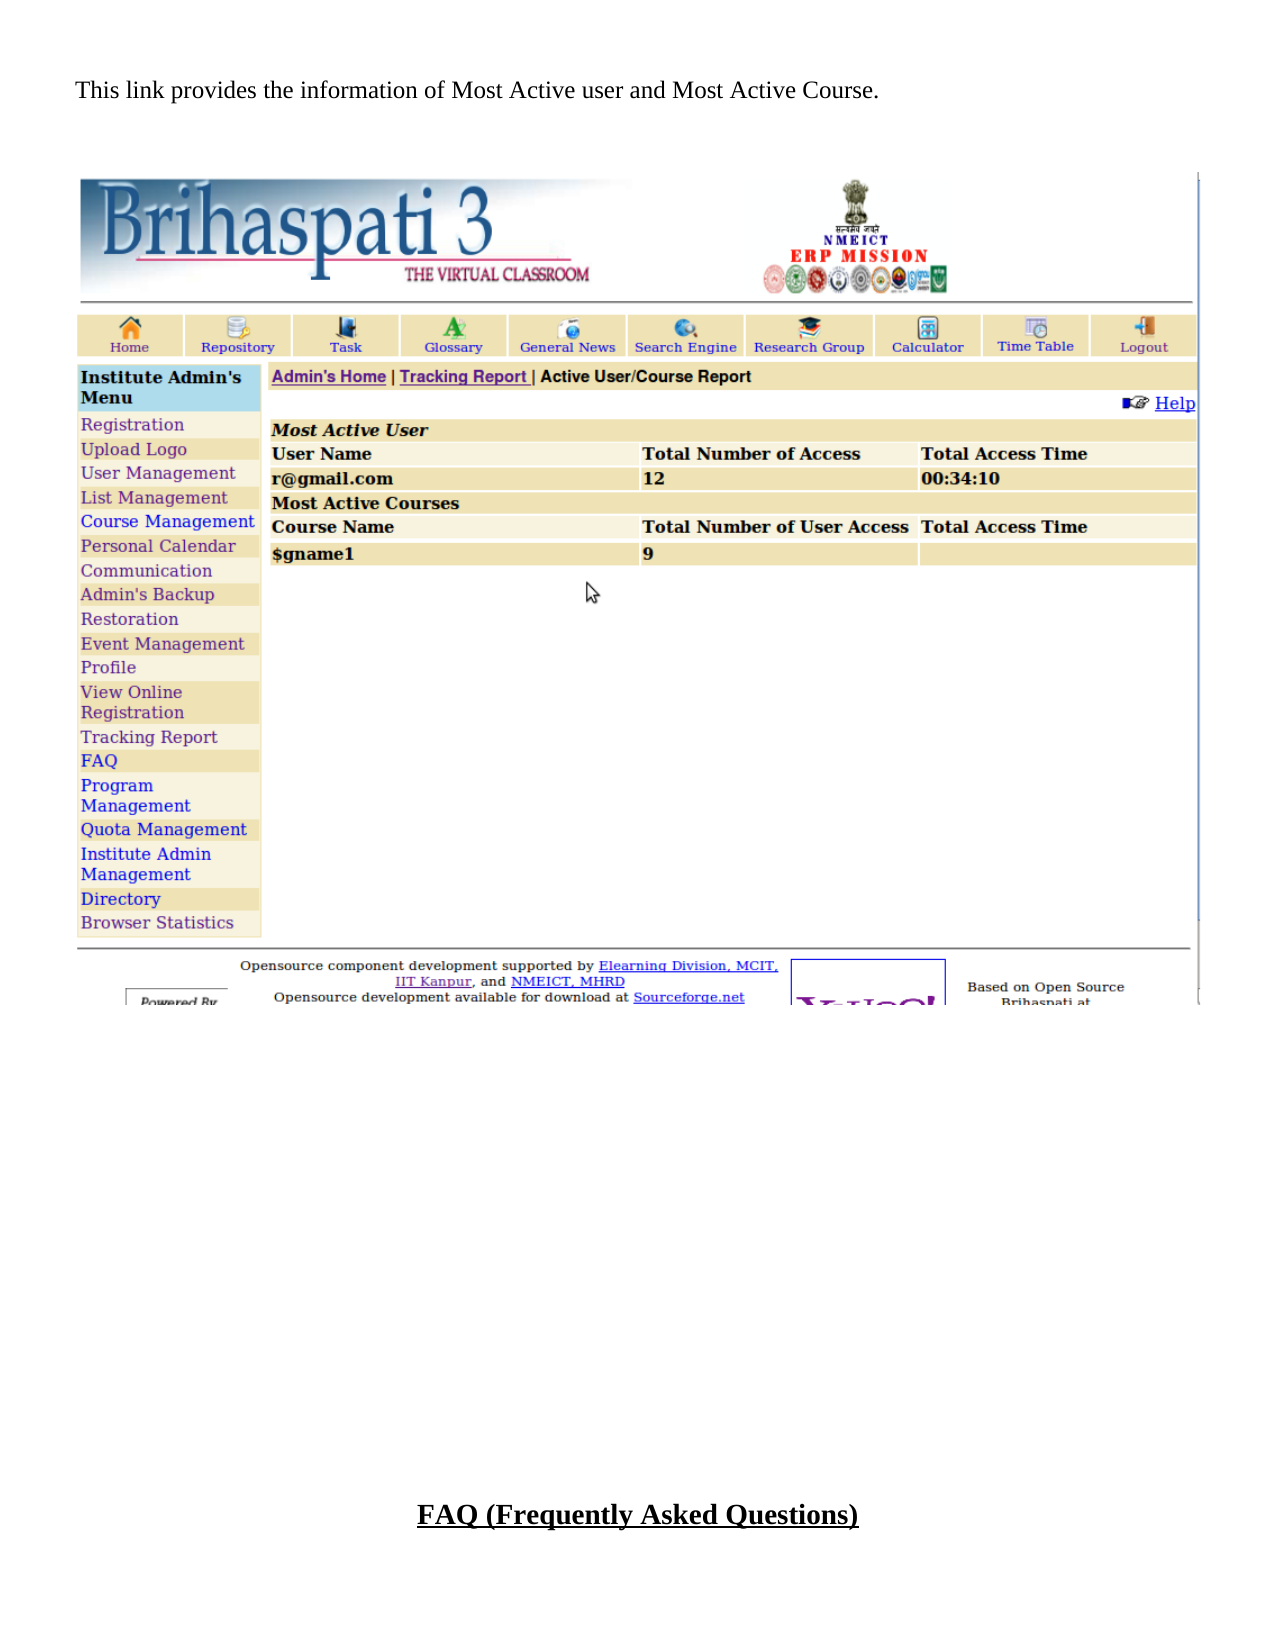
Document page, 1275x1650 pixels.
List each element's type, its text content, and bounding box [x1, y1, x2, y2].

text This link provides the information of Most Active user and Most Active Course. [75, 75, 1200, 104]
subtitle FAQ (Frequently Asked Questions) [75, 1497, 1200, 1531]
picture [75, 172, 1200, 1005]
